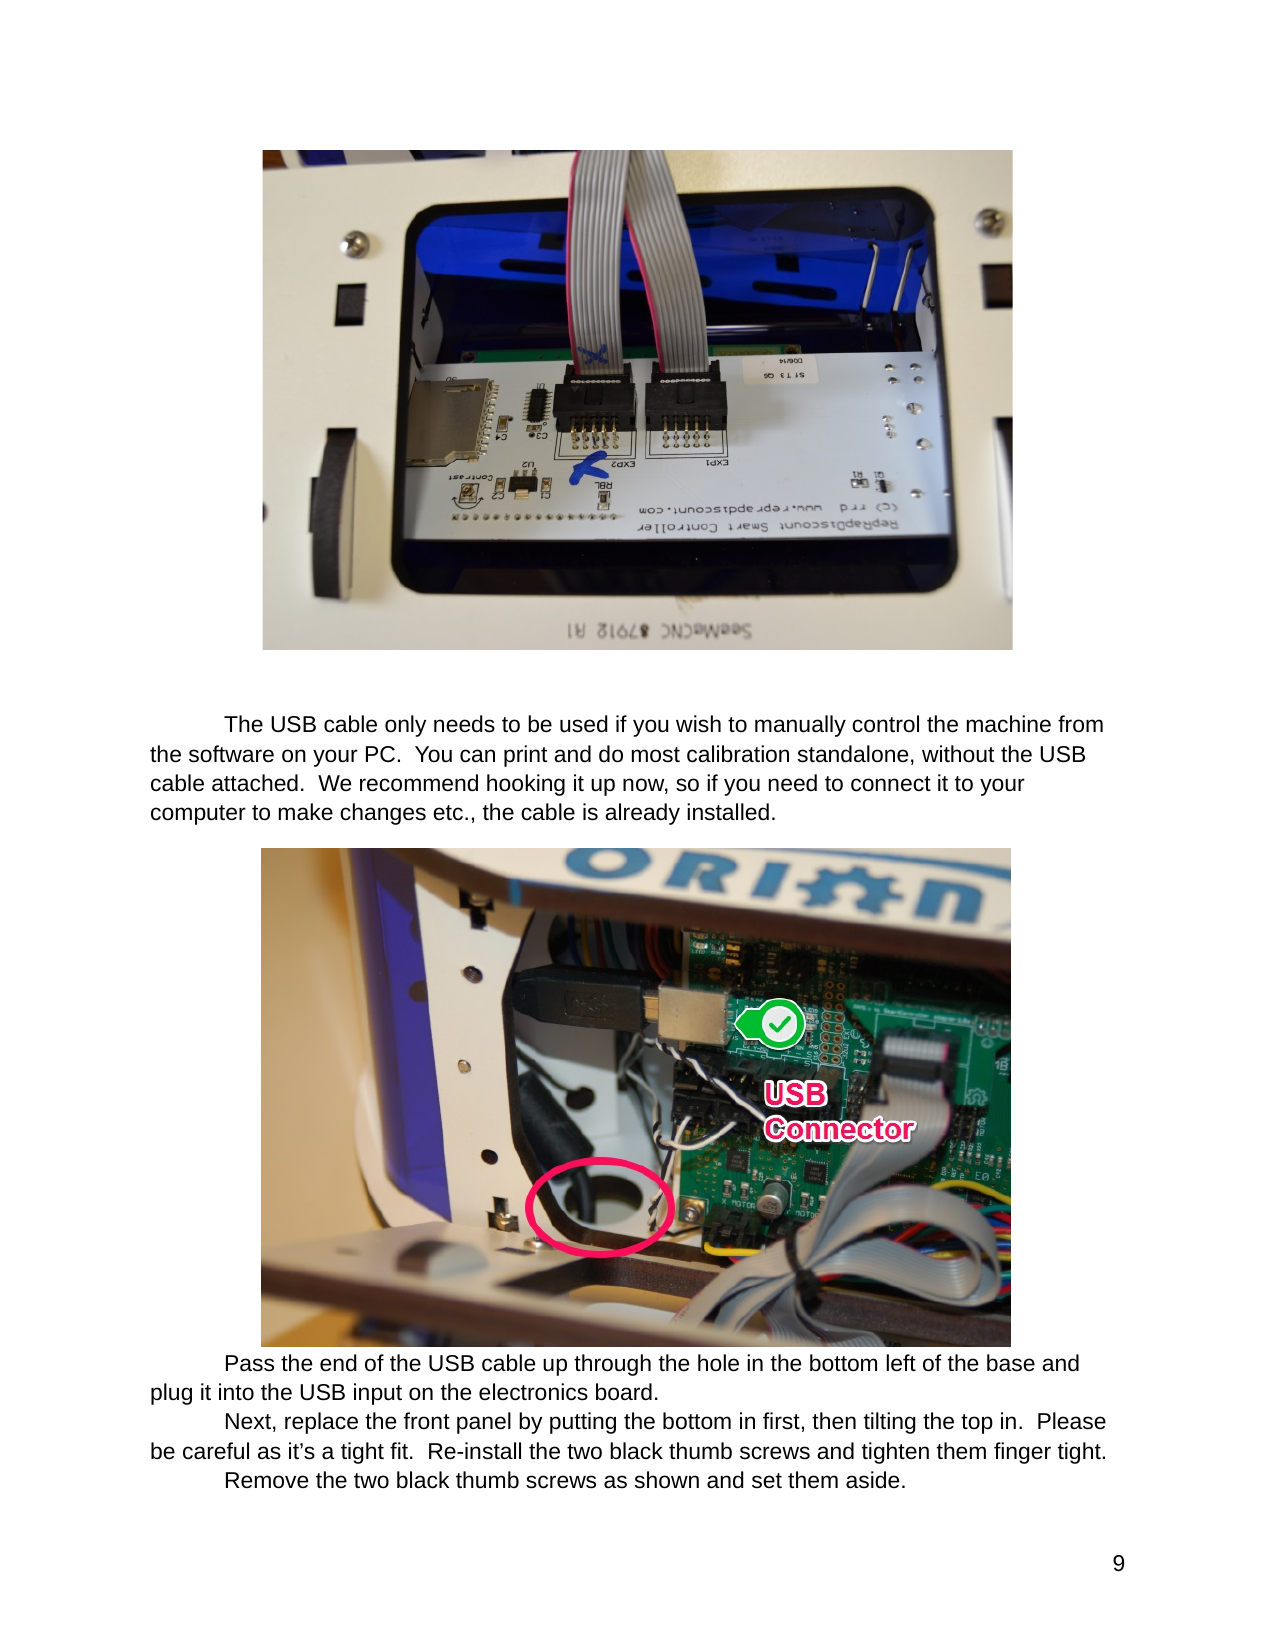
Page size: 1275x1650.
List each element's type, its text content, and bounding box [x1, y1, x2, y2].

picture [261, 848, 1011, 1347]
text Pass the end of the USB cable up through the hole in the bottom left of the base and plug it into the USB input on the electronics board. [150, 829, 1125, 1405]
text Remove the two black thumb screws as shown and set them aside. [150, 1468, 1125, 1493]
picture [262, 150, 1013, 650]
text The USB cable only needs to be used if you wish to manually control the machine from the software on your PC. You can print and do most calibration standalone, without the USB cable attached. We recommend hooking it up now, so if you need to connect it to your computer to make changes etc., the cable is already installed. [150, 712, 1125, 826]
text Next, replace the front panel by putting the bottom in first, then tilting the top in. Please be careful as it’s a tight fit. Re-install the two black thumb screws and tighten them finger tight. [150, 1409, 1125, 1464]
